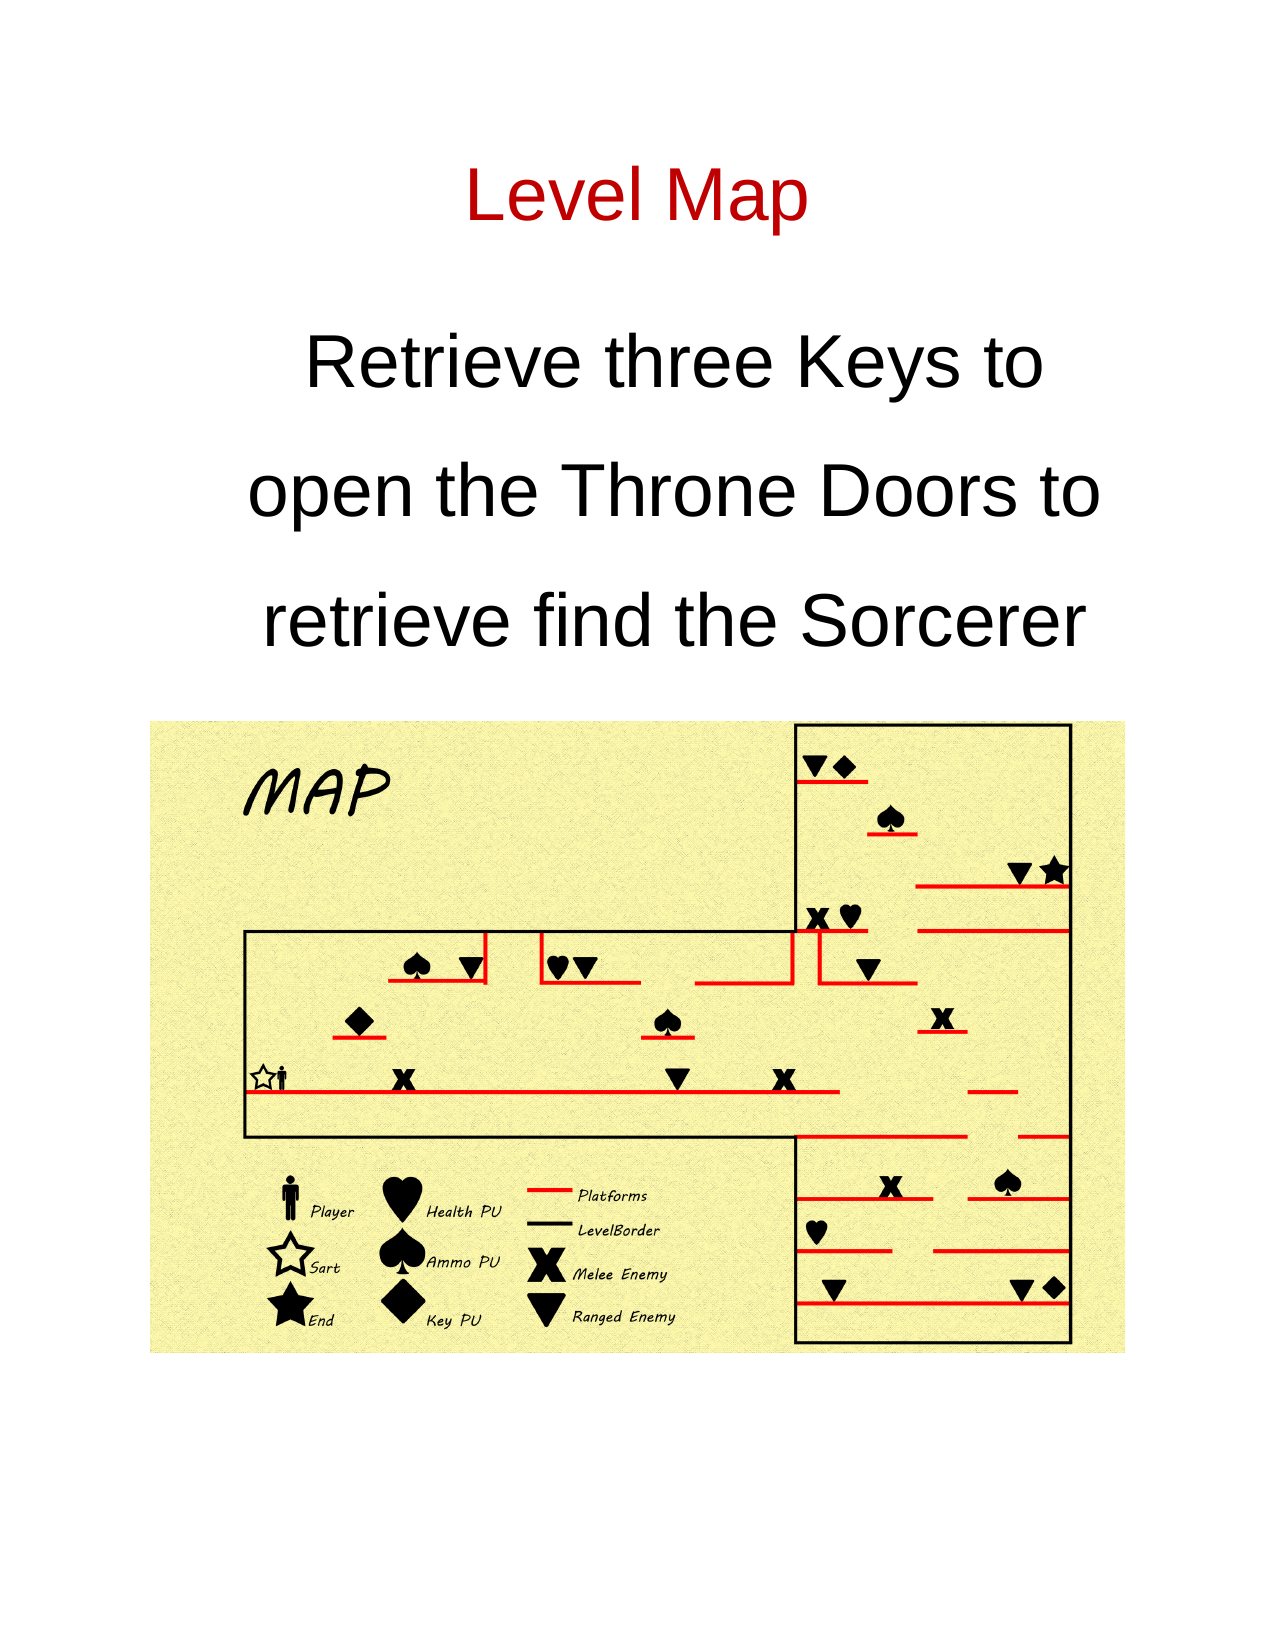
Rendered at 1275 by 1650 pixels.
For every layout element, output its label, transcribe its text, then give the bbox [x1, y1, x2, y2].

list Retrieve three Keys to open the Throne Doors to retrieve find the Sorcerer [225, 317, 1125, 662]
subtitle Level Map [150, 150, 1125, 236]
picture [150, 721, 1125, 1353]
